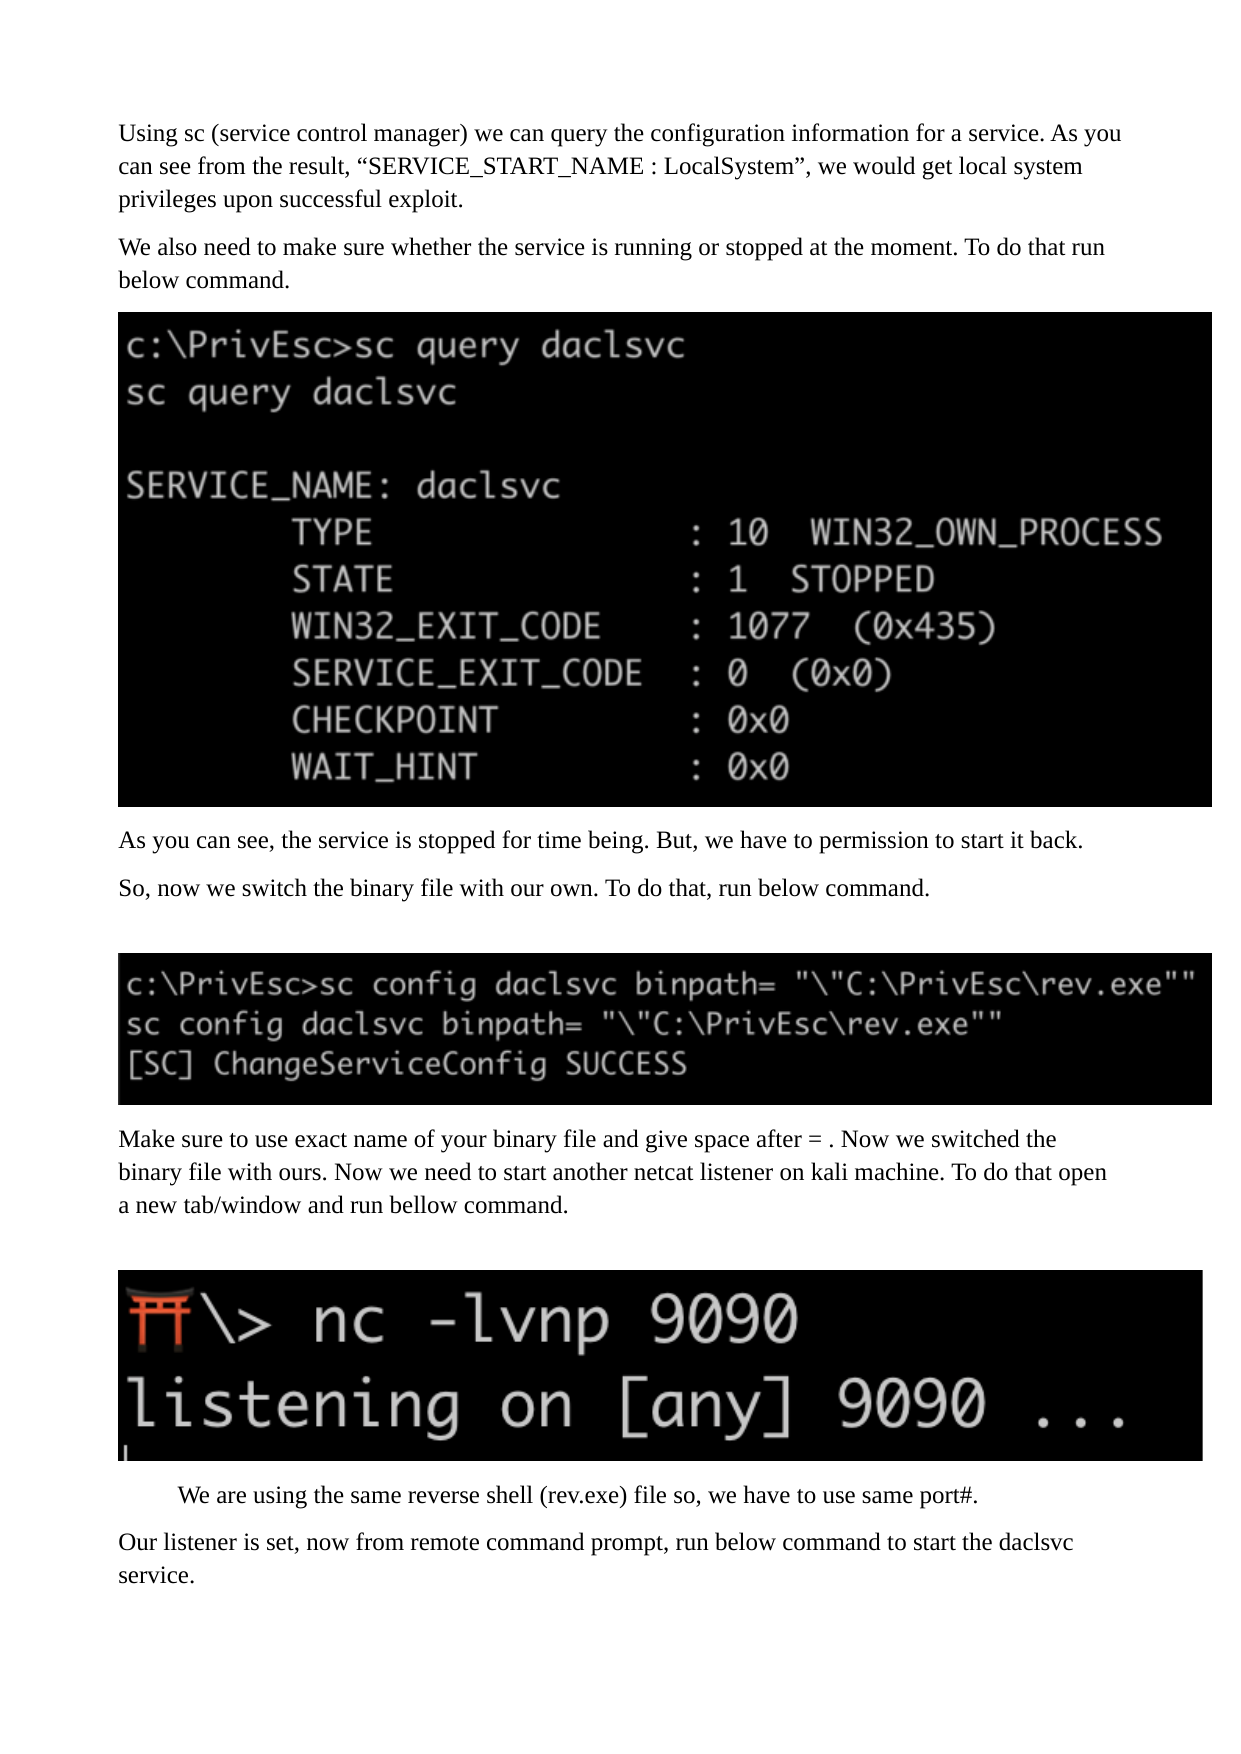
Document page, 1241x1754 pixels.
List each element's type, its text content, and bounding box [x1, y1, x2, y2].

picture [118, 953, 1212, 1105]
picture [118, 1270, 1203, 1461]
text We are using the same reverse shell (rev.exe) file so, we have to use same port#. [177, 1480, 1063, 1508]
text We also need to make sure whether the service is running or stopped at the moment. To do that run below command. [118, 232, 1122, 293]
text Make sure to use exact name of your binary file and give space after = . Now we switched the binary file with ours. Now we need to start another netcat listener on kali machine. To do that open a new tab/window and run bellow command. [118, 1124, 1122, 1218]
picture [118, 312, 1212, 807]
text Our listener is set, now from remote command prompt, run below command to start the daclsvc service. [118, 1527, 1122, 1589]
text Using sc (service control manager) we can query the configuration information for a service. As you can see from the result, “SERVICE_START_NAME : LocalSystem”, we would get local system privileges upon successful exploit. [118, 118, 1122, 213]
text So, now we switch the binary file with our own. To do that, run below command. [118, 873, 1122, 901]
text As you can see, the service is stopped for time being. But, we have to permission to start it back. [118, 825, 1122, 854]
